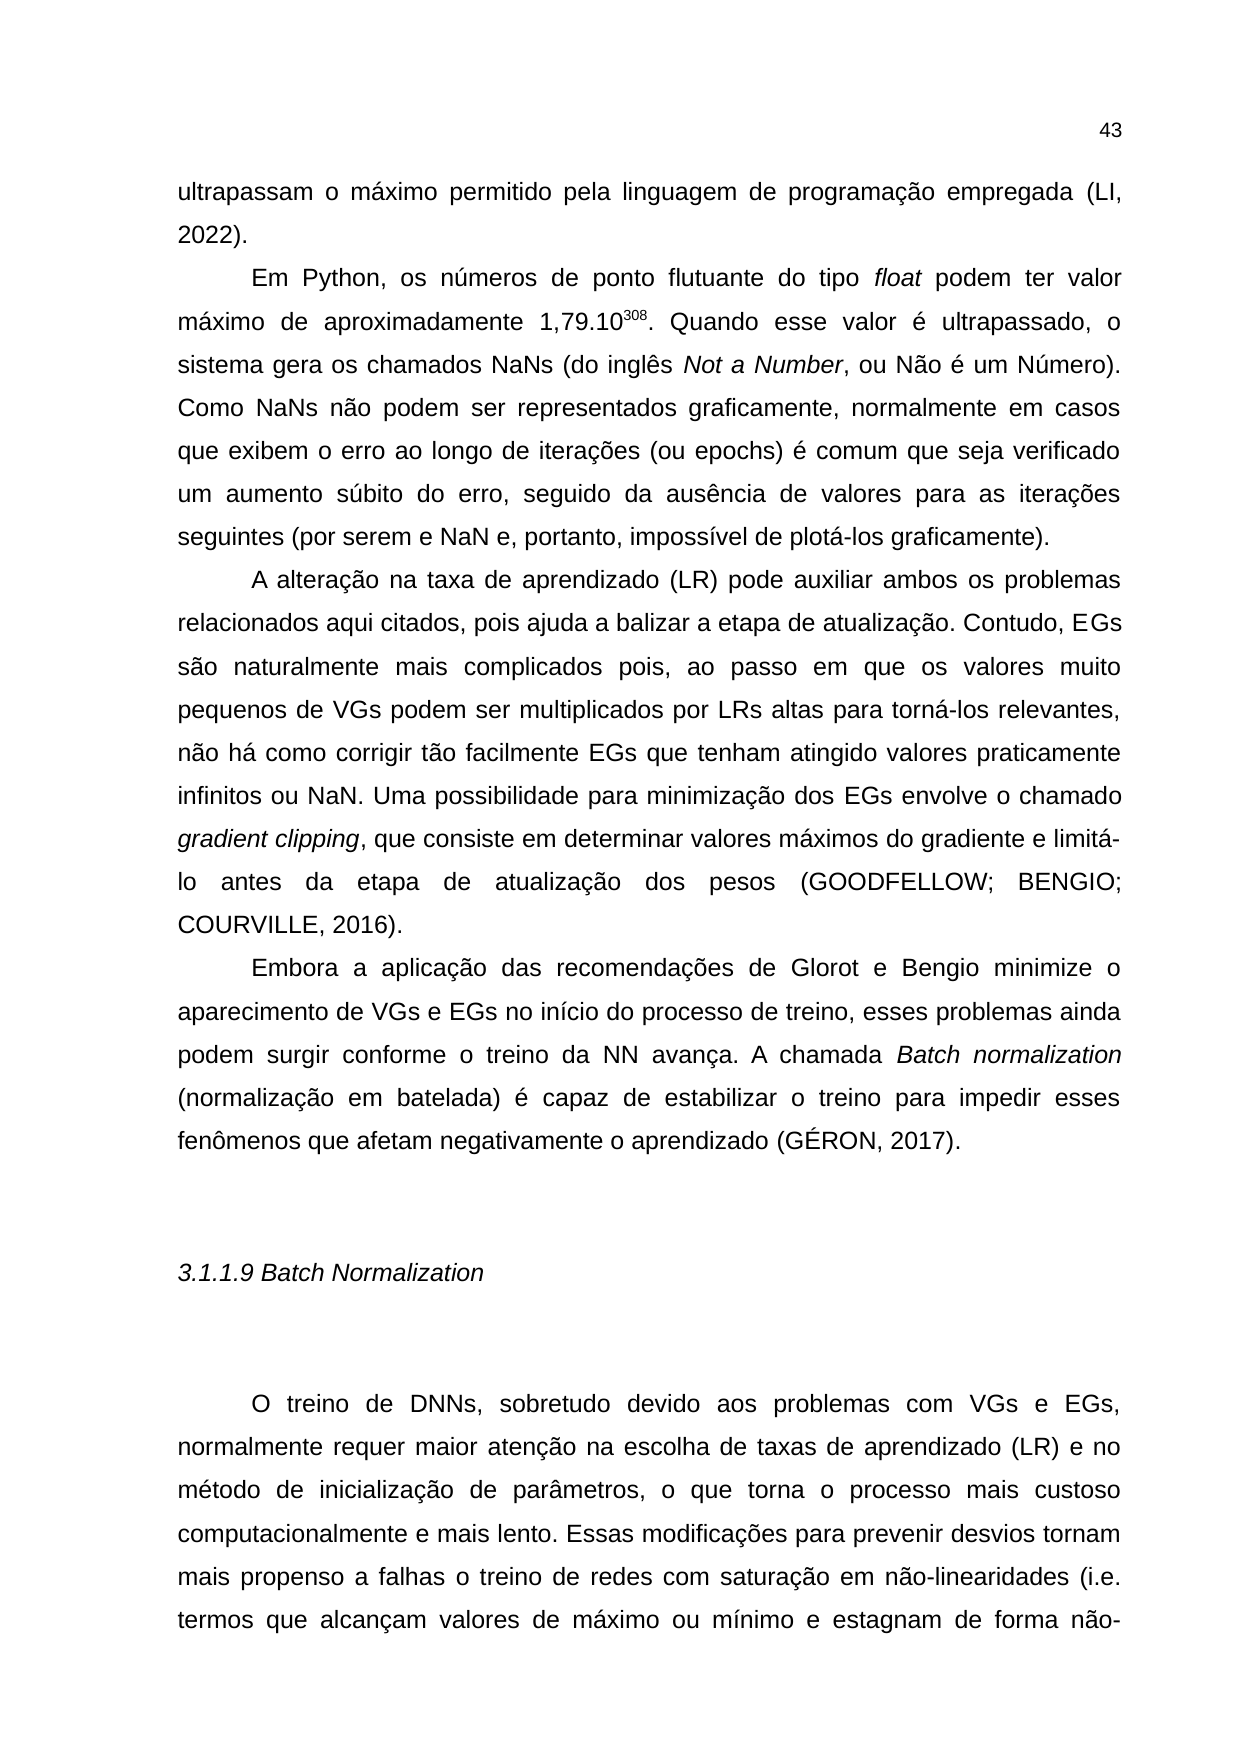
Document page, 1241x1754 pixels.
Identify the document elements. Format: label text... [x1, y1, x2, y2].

text A alteração na taxa de aprendizado (LR) pode auxiliar ambos os problemas relacionados aqui citados, pois ajuda a balizar a etapa de atualização. Contudo, EGs são naturalmente mais complicados pois, ao passo em que os valores muito pequenos de VGs podem ser multiplicados por LRs altas para torná-los relevantes, não há como corrigir tão facilmente EGs que tenham atingido valores praticamente infinitos ou NaN. Uma possibilidade para minimização dos EGs envolve o chamado gradient clipping, que consiste em determinar valores máximos do gradiente e limitá-lo antes da etapa de atualização dos pesos (GOODFELLOW; BENGIO; COURVILLE, 2016). [177, 565, 1122, 939]
text ultrapassam o máximo permitido pela linguagem de programação empregada (LI, 2022). [177, 177, 1122, 249]
subtitle Batch Normalization [177, 1257, 1122, 1286]
text Em Python, os números de ponto flutuante do tipo float podem ter valor máximo de aproximadamente 1,79.10308. Quando esse valor é ultrapassado, o sistema gera os chamados NaNs (do inglês Not a Number, ou Não é um Número). Como NaNs não podem ser representados graficamente, normalmente em casos que exibem o erro ao longo de iterações (ou epochs) é comum que seja verificado um aumento súbito do erro, seguido da ausência de valores para as iterações seguintes (por serem e NaN e, portanto, impossível de plotá-los graficamente). [177, 263, 1122, 551]
text O treino de DNNs, sobretudo devido aos problemas com VGs e EGs, normalmente requer maior atenção na escolha de taxas de aprendizado (LR) e no método de inicialização de parâmetros, o que torna o processo mais custoso computacionalmente e mais lento. Essas modificações para prevenir desvios tornam mais propenso a falhas o treino de redes com saturação em não-linearidades (i.e. termos que alcançam valores de máximo ou mínimo e estagnam de forma não- [177, 1389, 1122, 1633]
text Embora a aplicação das recomendações de Glorot e Bengio minimize o aparecimento de VGs e EGs no início do processo de treino, esses problemas ainda podem surgir conforme o treino da NN avança. A chamada Batch normalization (normalização em batelada) é capaz de estabilizar o treino para impedir esses fenômenos que afetam negativamente o aprendizado (GÉRON, 2017). [177, 953, 1122, 1154]
